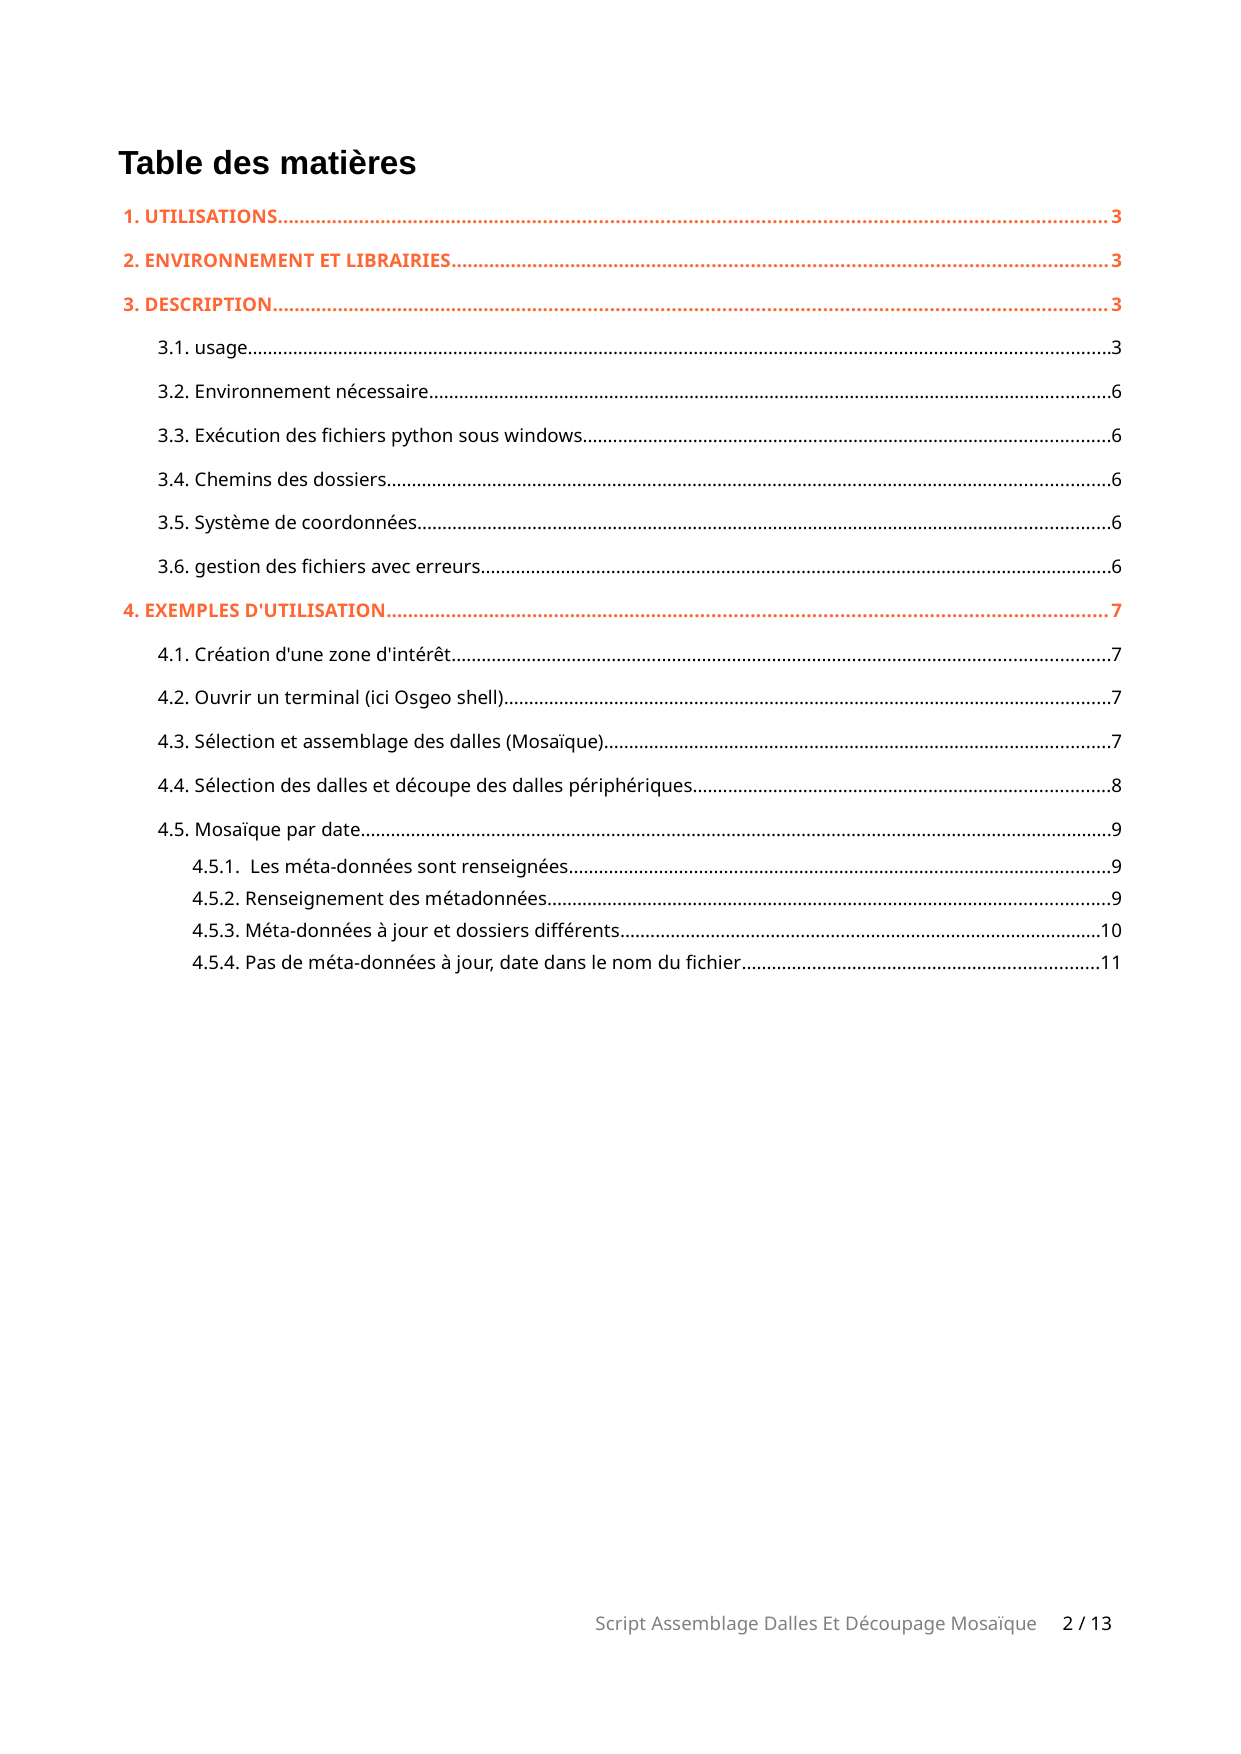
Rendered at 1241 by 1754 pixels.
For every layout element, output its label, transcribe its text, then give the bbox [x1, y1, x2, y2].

subtitle 3. Description 3 [118, 291, 1122, 317]
subtitle 3.2. Environnement nécessaire 6 [148, 378, 1122, 404]
text 4.5.3. Méta-données à jour et dossiers différents 10 [177, 917, 1122, 943]
subtitle 1. Utilisations 3 [118, 203, 1122, 229]
subtitle 3.3. Exécution des fichiers python sous windows 6 [148, 422, 1122, 448]
subtitle 3.6. gestion des fichiers avec erreurs 6 [148, 553, 1122, 579]
subtitle Table des matières [118, 143, 1122, 182]
subtitle 2. Environnement et librairies 3 [118, 247, 1122, 273]
text 4.5.2. Renseignement des métadonnées 9 [177, 885, 1122, 911]
text 4.5.4. Pas de méta-données à jour, date dans le nom du fichier 11 [177, 949, 1122, 975]
subtitle 3.4. Chemins des dossiers 6 [148, 466, 1122, 492]
subtitle 4.1. Création d'une zone d'intérêt 7 [148, 641, 1122, 667]
subtitle 4. Exemples d'utilisation 7 [118, 597, 1122, 623]
text 4.5.1. Les méta-données sont renseignées 9 [177, 853, 1122, 879]
subtitle 4.5. Mosaïque par date 9 [148, 816, 1122, 842]
subtitle 3.1. usage 3 [148, 334, 1122, 360]
subtitle 4.3. Sélection et assemblage des dalles (Mosaïque) 7 [148, 728, 1122, 754]
subtitle 4.2. Ouvrir un terminal (ici Osgeo shell) 7 [148, 684, 1122, 710]
subtitle 3.5. Système de coordonnées 6 [148, 509, 1122, 535]
subtitle 4.4. Sélection des dalles et découpe des dalles périphériques 8 [148, 772, 1122, 798]
